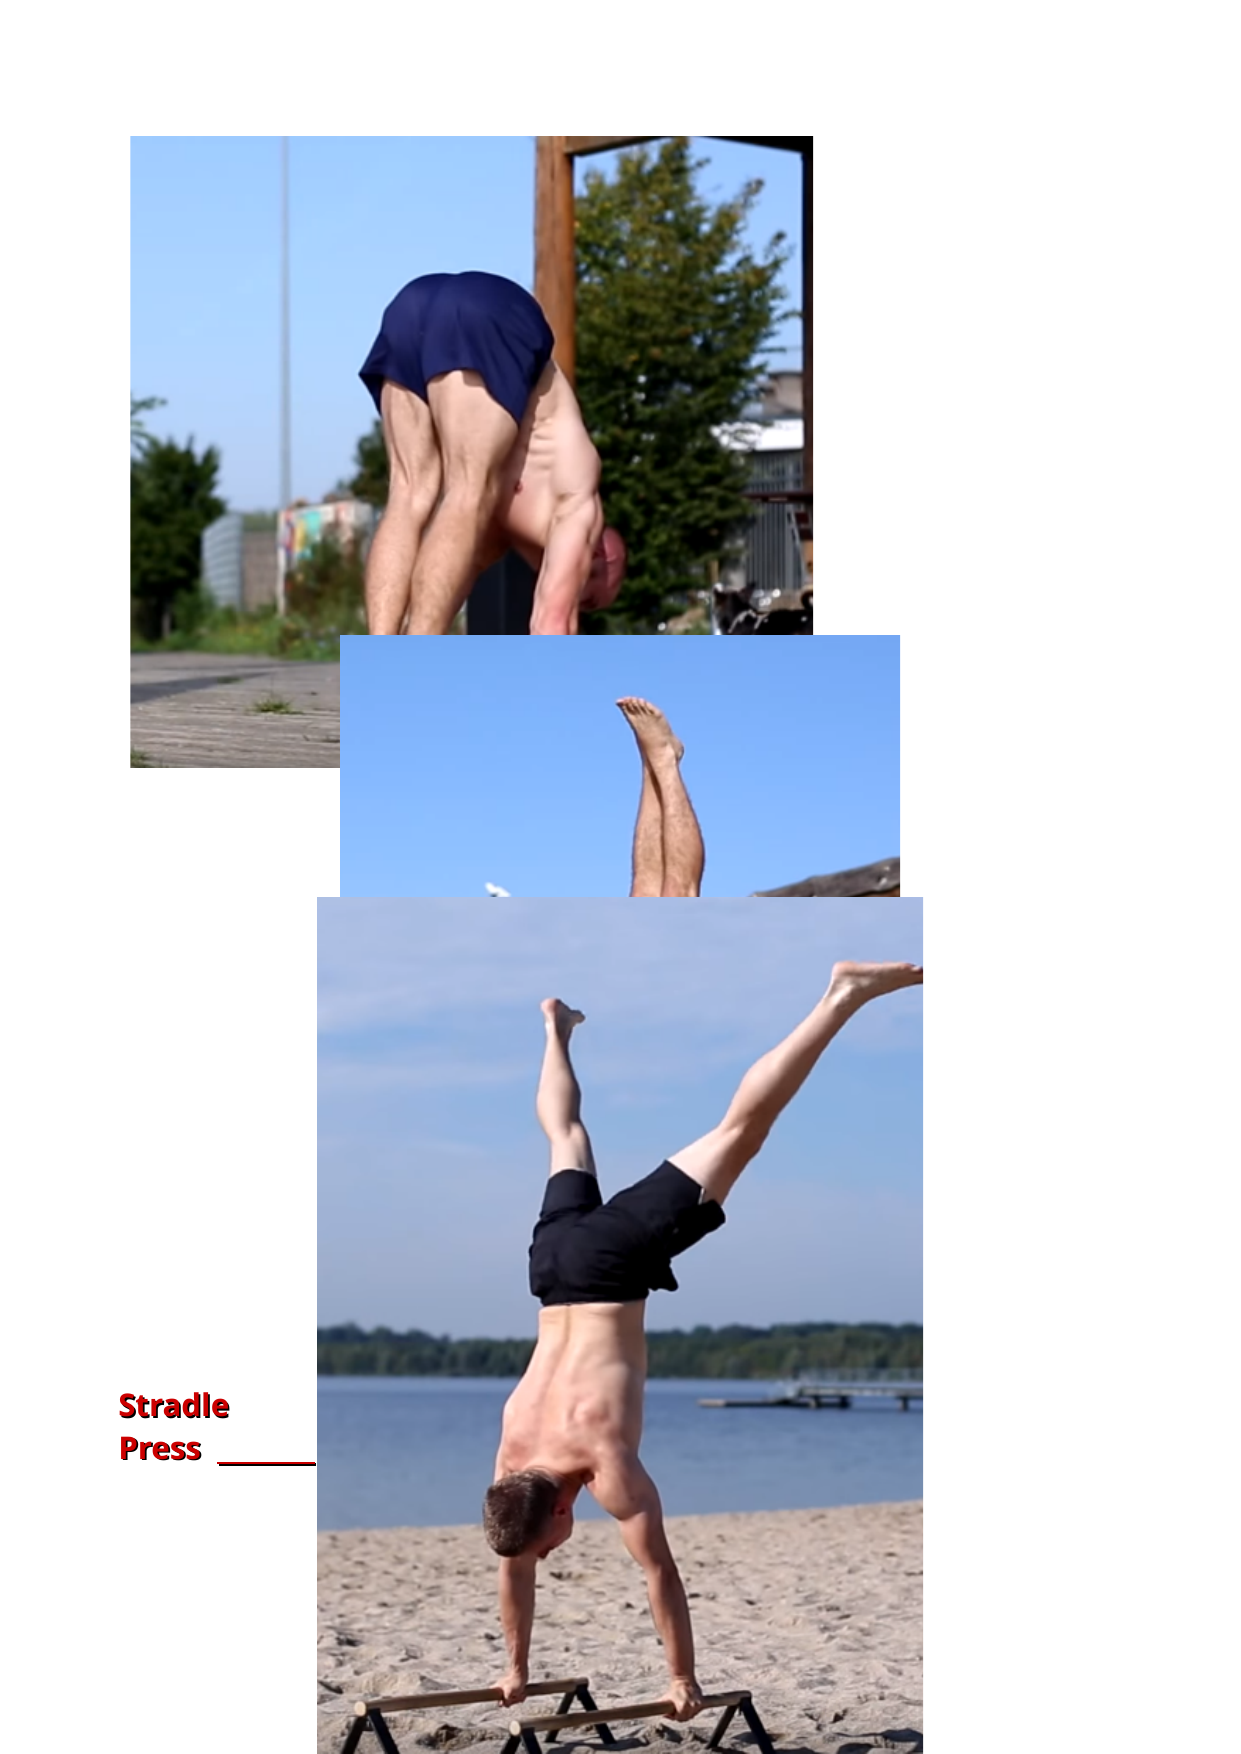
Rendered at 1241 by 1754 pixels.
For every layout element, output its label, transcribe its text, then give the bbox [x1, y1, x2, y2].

text Stradle Press [118, 1383, 317, 1468]
text [924, 1383, 1122, 1468]
picture [130, 136, 924, 1754]
